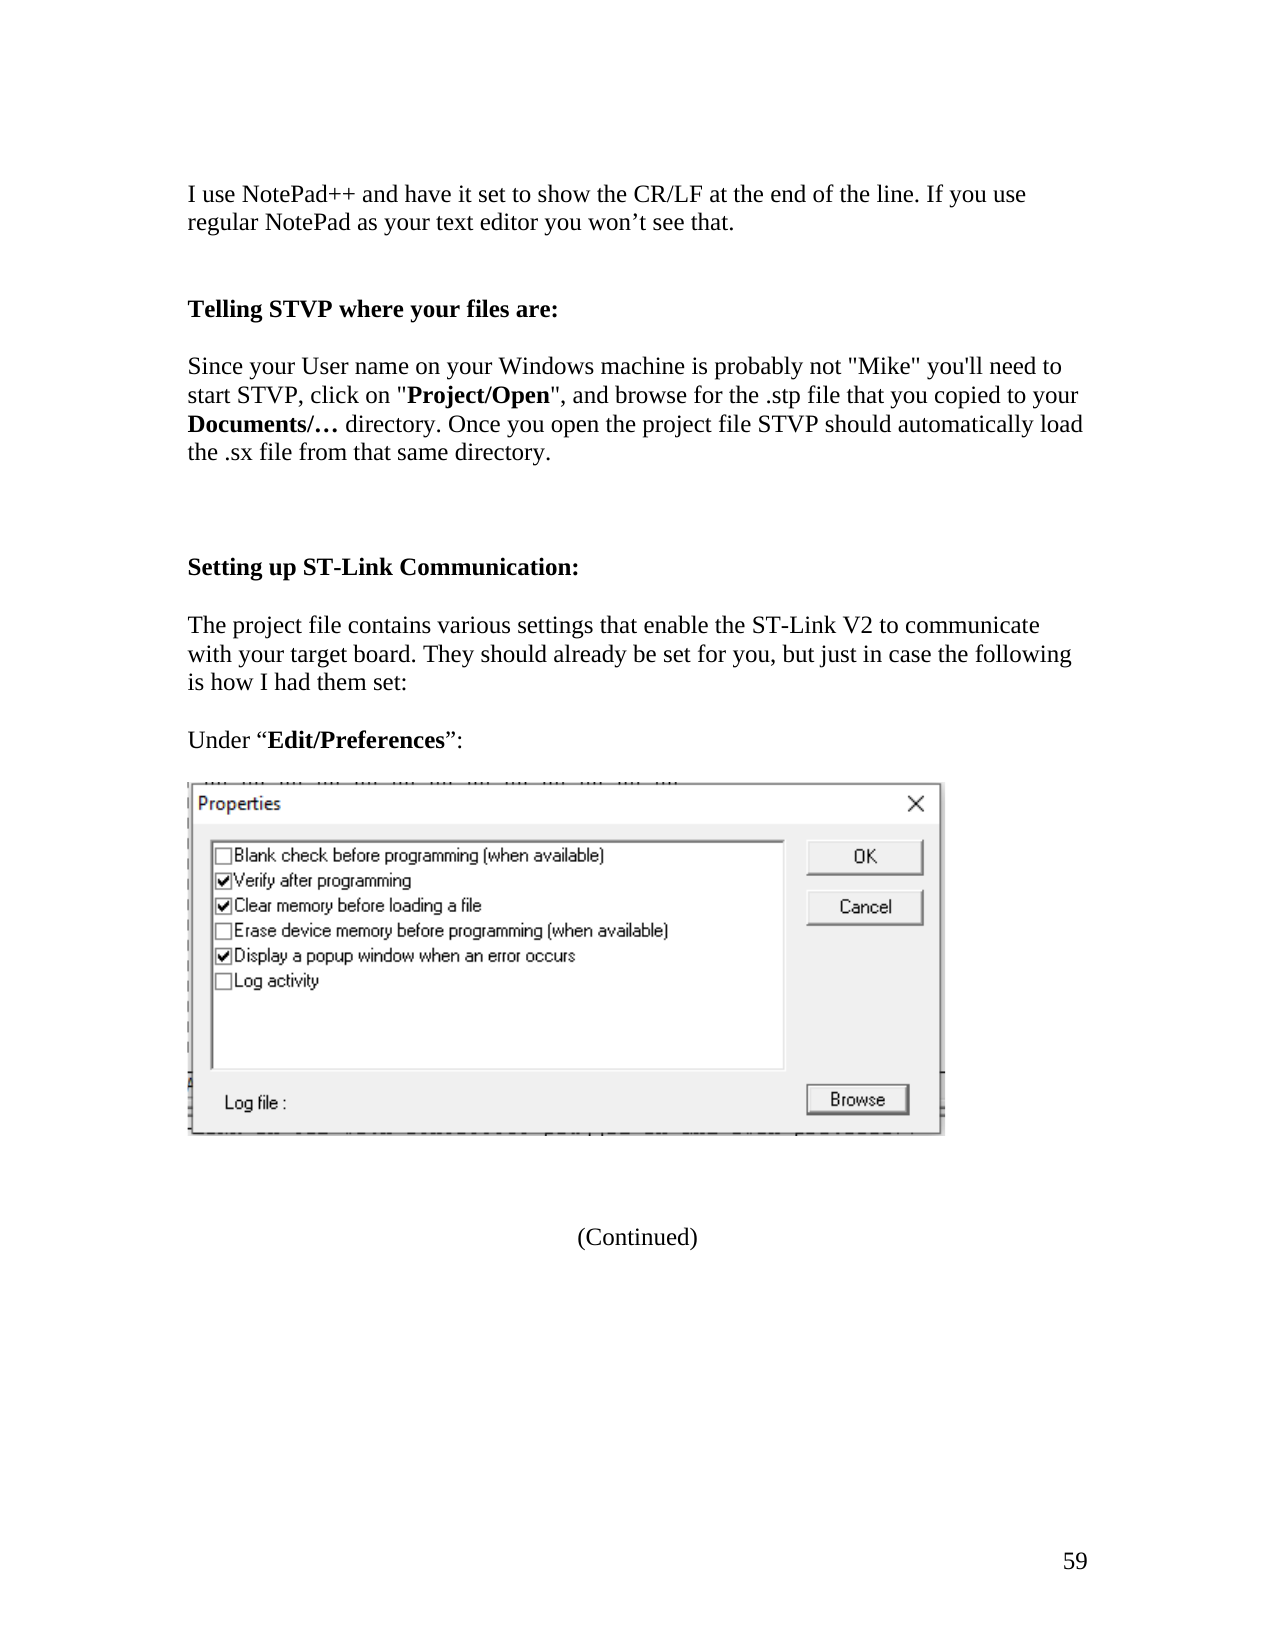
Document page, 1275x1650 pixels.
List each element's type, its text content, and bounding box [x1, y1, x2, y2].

picture [187, 782, 946, 1136]
text I use NotePad++ and have it set to show the CR/LF at the end of the line. If you use regular NotePad as your text editor you won’t see that. [187, 179, 1087, 236]
text Since your User name on your Windows machine is probably not "Mike" you'll need to start STVP, click on "Project/Open", and browse for the .stp file that you copied to your Documents/… directory. Once you open the project file STVP should automatically load the .sx file from that same directory. [187, 351, 1087, 466]
text Telling STVP where your files are: [187, 294, 1087, 322]
text Under “Edit/Preferences”: [187, 725, 1087, 754]
text Setting up ST-Link Communication: [187, 552, 1087, 581]
text (Continued) [187, 1222, 1087, 1251]
text The project file contains various settings that enable the ST-Link V2 to communicate with your target board. They should already be set for you, but just in case the following is how I had them set: [187, 610, 1087, 696]
